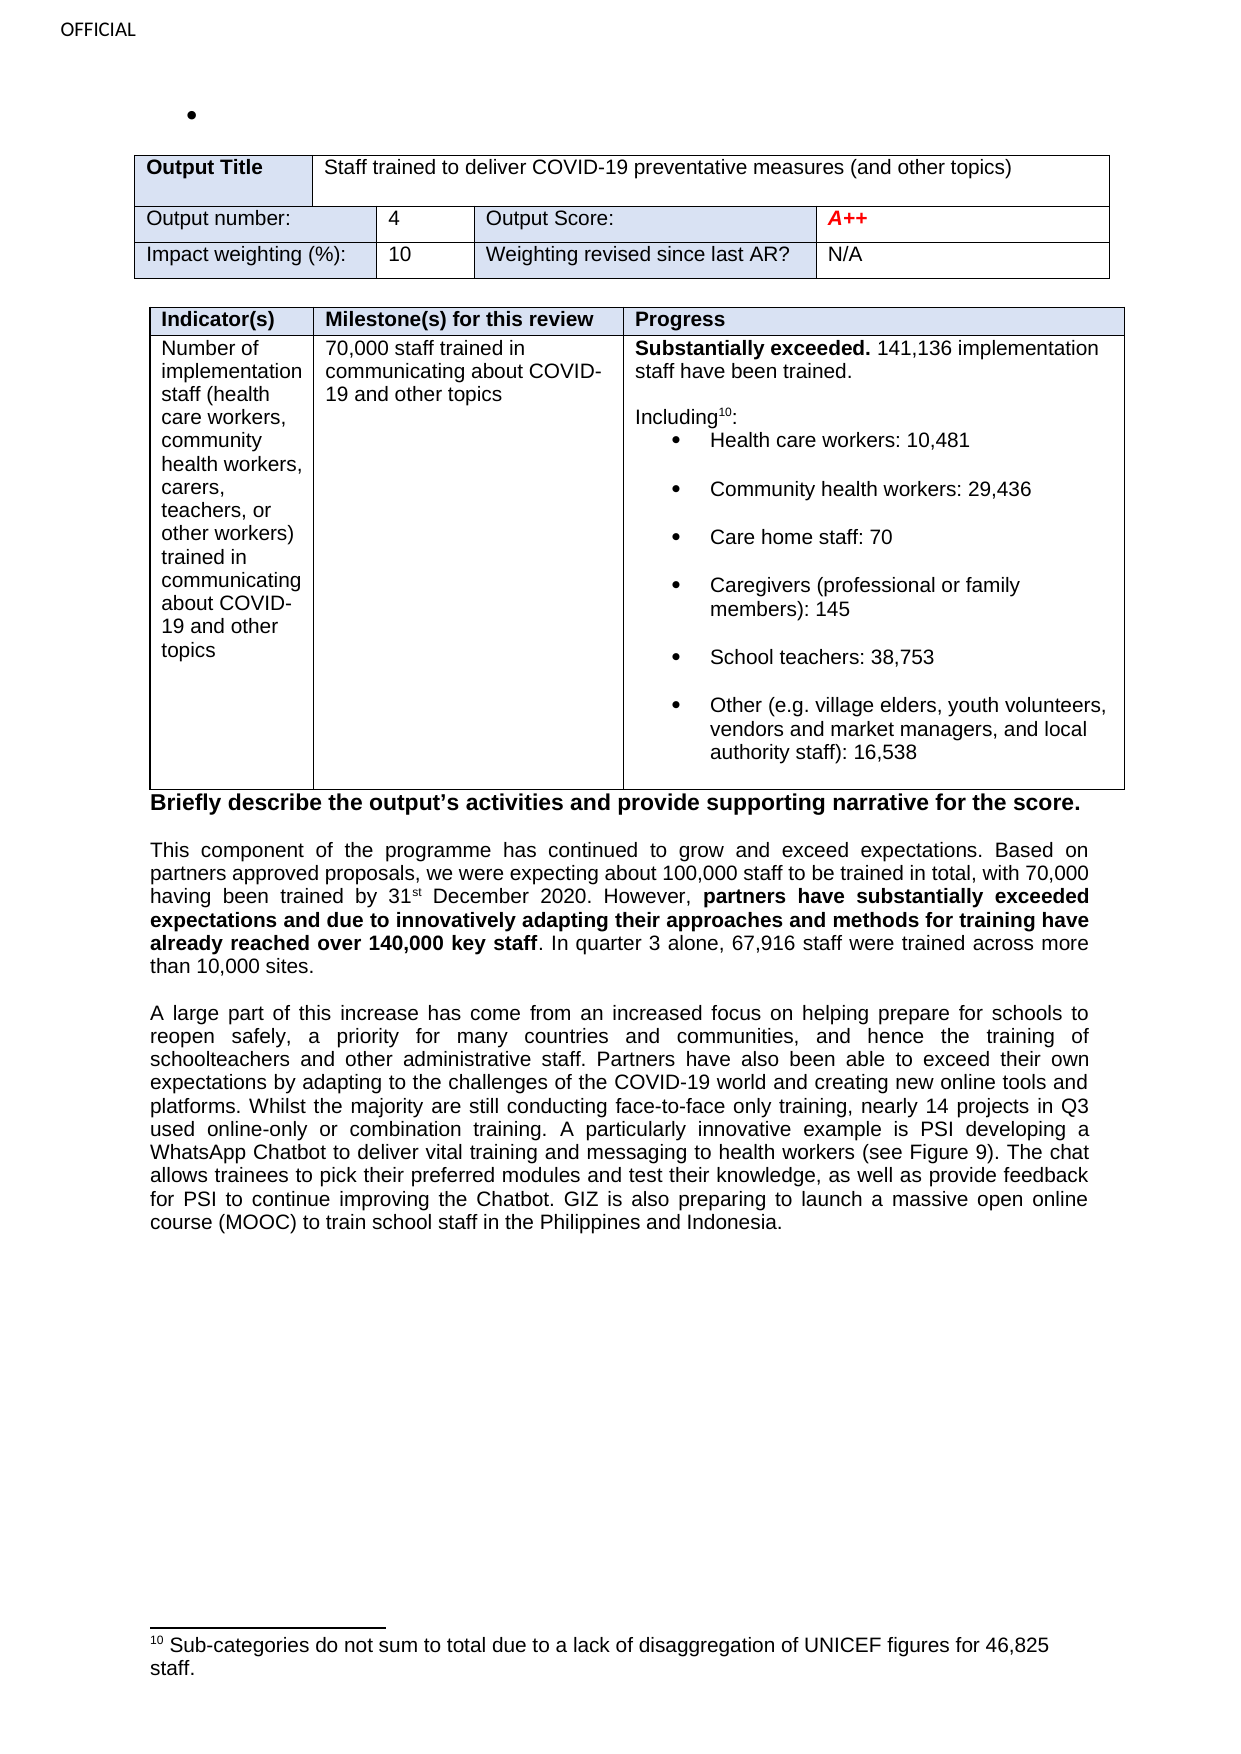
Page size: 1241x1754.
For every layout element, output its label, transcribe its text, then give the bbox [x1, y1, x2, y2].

table_cell Substantially exceeded. 141,136 implementation staff have been trained. Including: Health care workers: 10,481 Community health workers: 29,436 Care home staff: 70 Caregivers (professional or family members): 145 School teachers: 38,753 Other (e.g. village elders, youth volunteers, vendors and market managers, and local authority staff): 16,538 [624, 336, 1124, 789]
table_cell A++ [817, 207, 1109, 242]
text A large part of this increase has come from an increased focus on helping prepare for schools to reopen safely, a priority for many countries and communities, and hence the training of schoolteachers and other administrative staff. Partners have also been able to exceed their own expectations by adapting to the challenges of the COVID-19 world and creating new online tools and platforms. Whilst the majority are still conducting face-to-face only training, nearly 14 projects in Q3 used online-only or combination training. A particularly innovative example is PSI developing a WhatsApp Chatbot to deliver vital training and messaging to health workers (see Figure 9). The chat allows trainees to pick their preferred modules and test their knowledge, as well as provide feedback for PSI to continue improving the Chatbot. GIZ is also preparing to launch a massive open online course (MOOC) to train school staff in the Philippines and Indonesia. [150, 1001, 1090, 1233]
text This component of the programme has continued to grow and exceed expectations. Based on partners approved proposals, we were expecting about 100,000 staff to be trained in total, with 70,000 having been trained by 31st December 2020. However, partners have substantially exceeded expectations and due to innovatively adapting their approaches and methods for training have already reached over 140,000 key staff. In quarter 3 alone, 67,916 staff were trained across more than 10,000 sites. [150, 839, 1090, 978]
table_cell Output number: [135, 207, 376, 242]
table_cell Weighting revised since last AR? [475, 243, 816, 278]
table_header Staff trained to deliver COVID-19 preventative measures (and other topics) [313, 156, 1109, 206]
table_cell Impact weighting (%): [135, 243, 376, 278]
table_header Progress [624, 308, 1124, 335]
table_cell 70,000 staff trained in communicating about COVID-19 and other topics [314, 336, 623, 789]
table_header Milestone(s) for this review [314, 308, 623, 335]
table_header Indicator(s) [151, 308, 313, 335]
table_cell 10 [377, 243, 474, 278]
table_cell N/A [817, 243, 1109, 278]
table_cell Output Score: [475, 207, 816, 242]
table_cell 4 [377, 207, 474, 242]
table_header Output Title [135, 156, 312, 206]
table_cell Number of implementation staff (health care workers, community health workers, carers, teachers, or other workers) trained in communicating about COVID-19 and other topics [151, 336, 313, 789]
text Briefly describe the output’s activities and provide supporting narrative for the score. [150, 790, 1090, 815]
